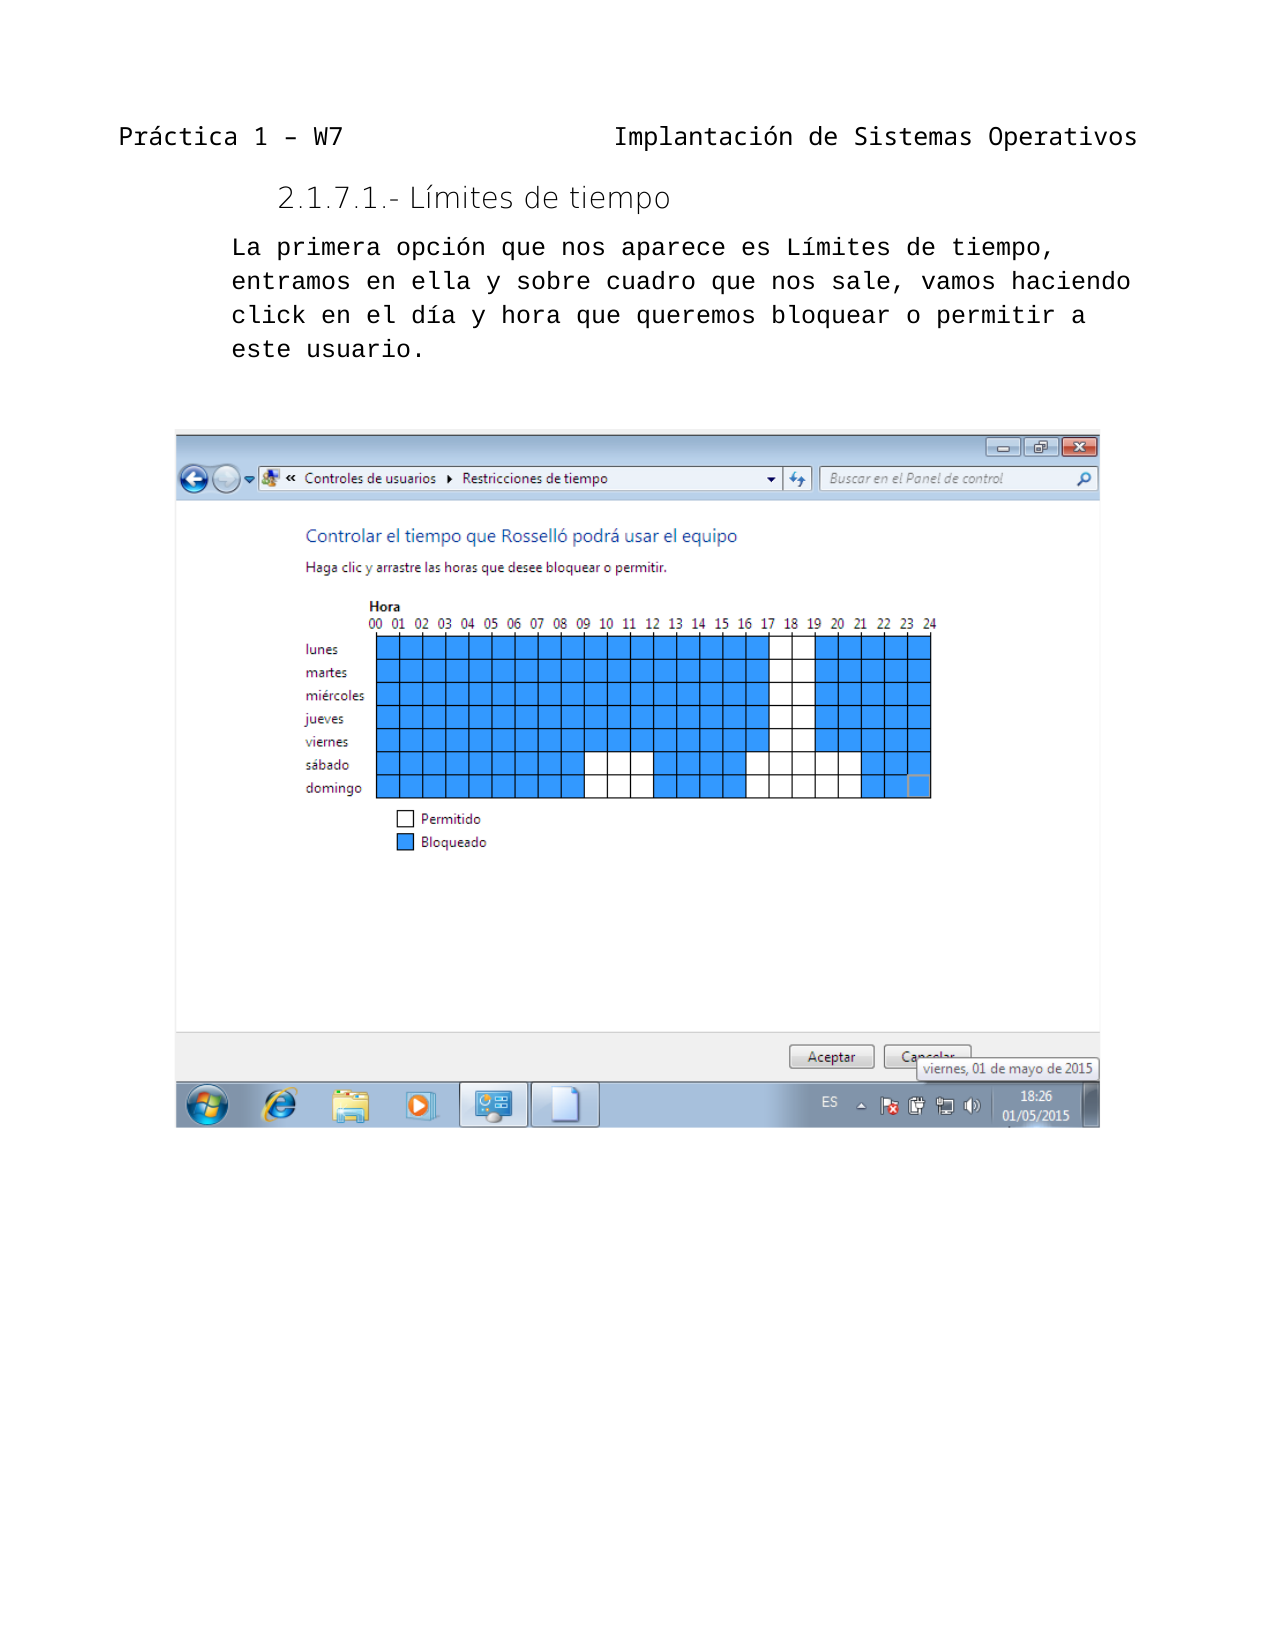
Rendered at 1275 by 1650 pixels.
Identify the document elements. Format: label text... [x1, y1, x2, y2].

text La primera opción que nos aparece es Límites de tiempo, entramos en ella y sobre cuadro que nos sale, vamos haciendo click en el día y hora que queremos bloquear o permitir a este usuario. [231, 235, 1157, 365]
picture [174, 429, 1101, 1130]
list Límites de tiempo [268, 182, 1157, 216]
